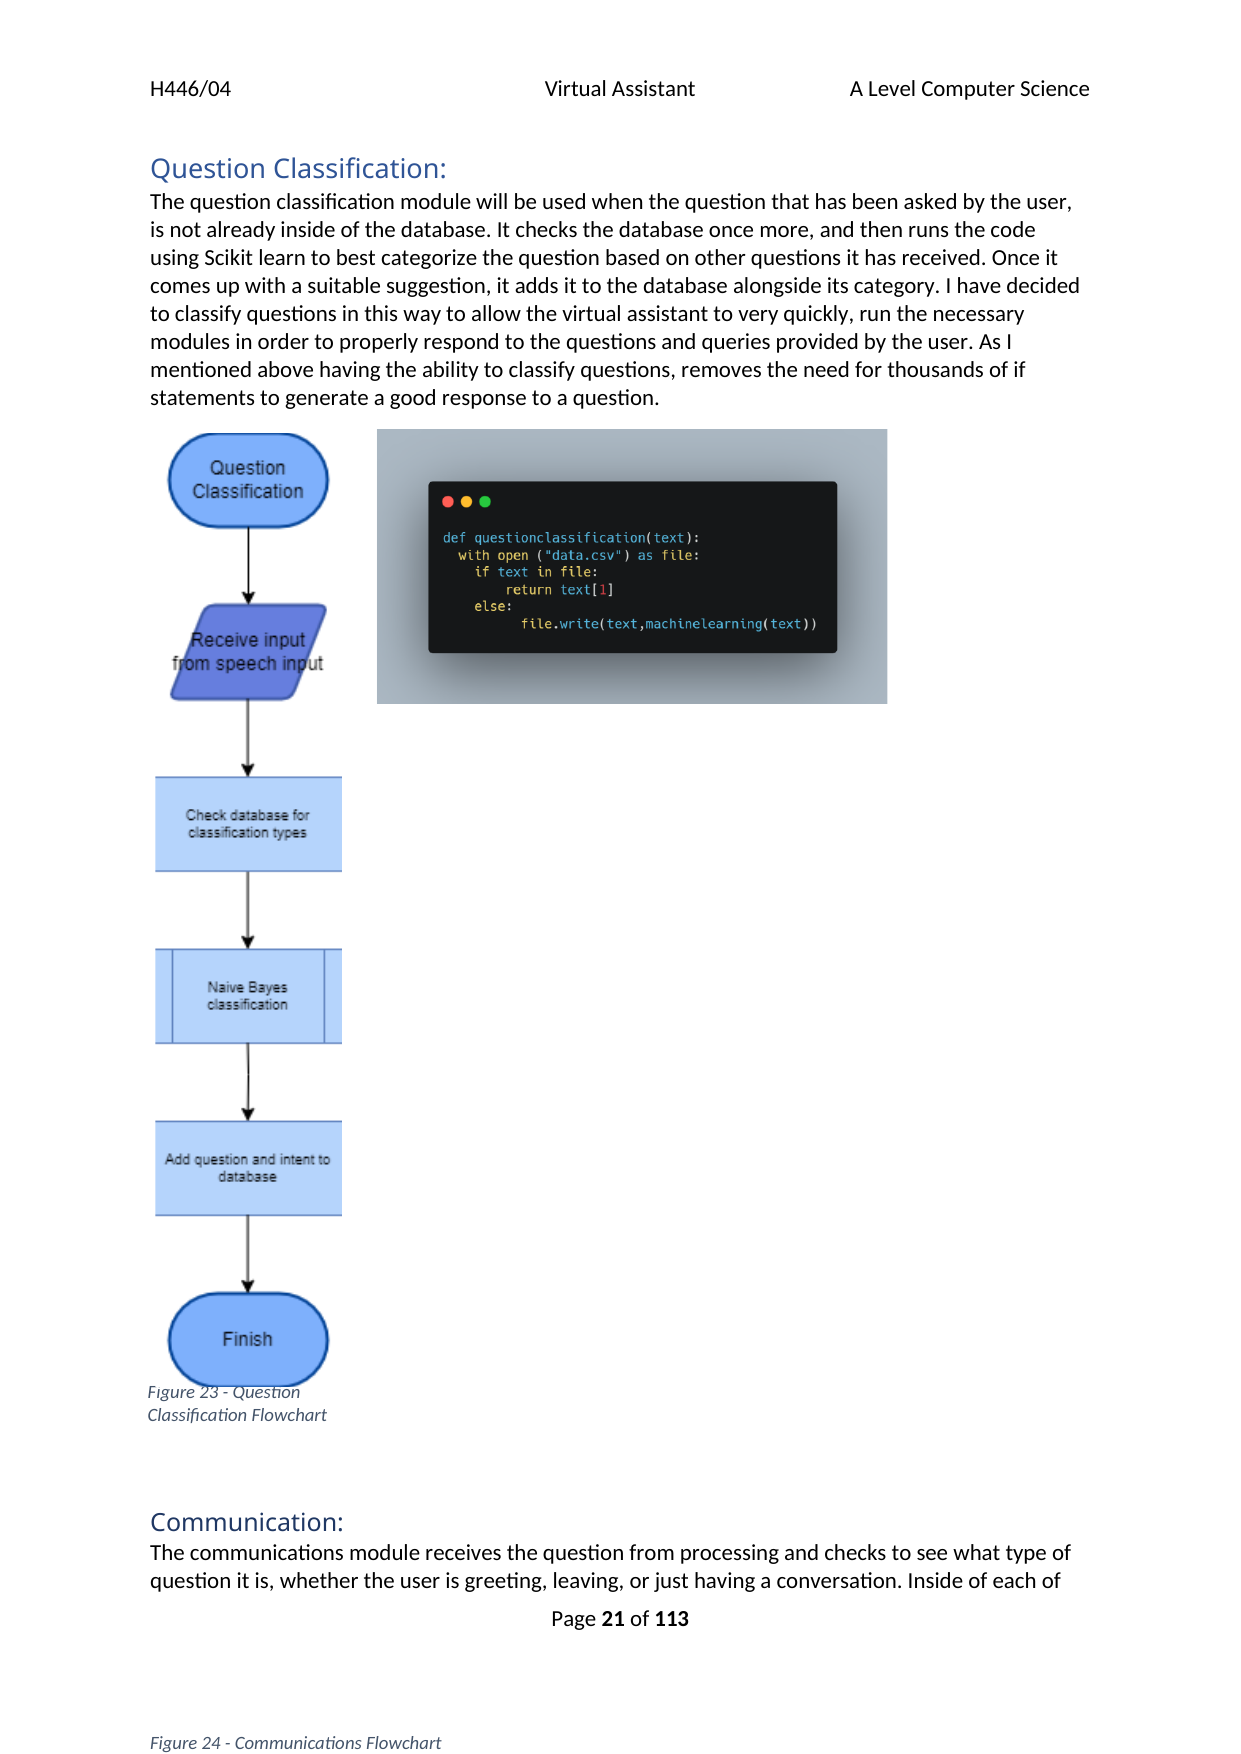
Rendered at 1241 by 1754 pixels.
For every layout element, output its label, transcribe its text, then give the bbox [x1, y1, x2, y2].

text Figure 24 - Communications Flowchart [150, 1731, 1090, 1754]
subtitle Communication: [150, 1504, 1090, 1538]
subtitle Question Classification: [150, 150, 1090, 187]
text The communications module receives the question from processing and checks to see what type of question it is, whether the user is greeting, leaving, or just having a conversation. Inside of each of [150, 1538, 1090, 1594]
text The question classification module will be used when the question that has been asked by the user, is not already inside of the database. It checks the database once more, and then runs the code using Scikit learn to best categorize the question based on other questions it has received. Once it comes up with a suitable suggestion, it adds it to the database alongside its category. I have decided to classify questions in this way to allow the virtual assistant to very quickly, run the necessary modules in order to properly respond to the questions and queries provided by the user. As I mentioned above having the ability to classify questions, removes the need for thousands of if statements to generate a good response to a question. [150, 187, 1090, 411]
text Figure 23 - Question Classification Flowchart [147, 1380, 398, 1426]
